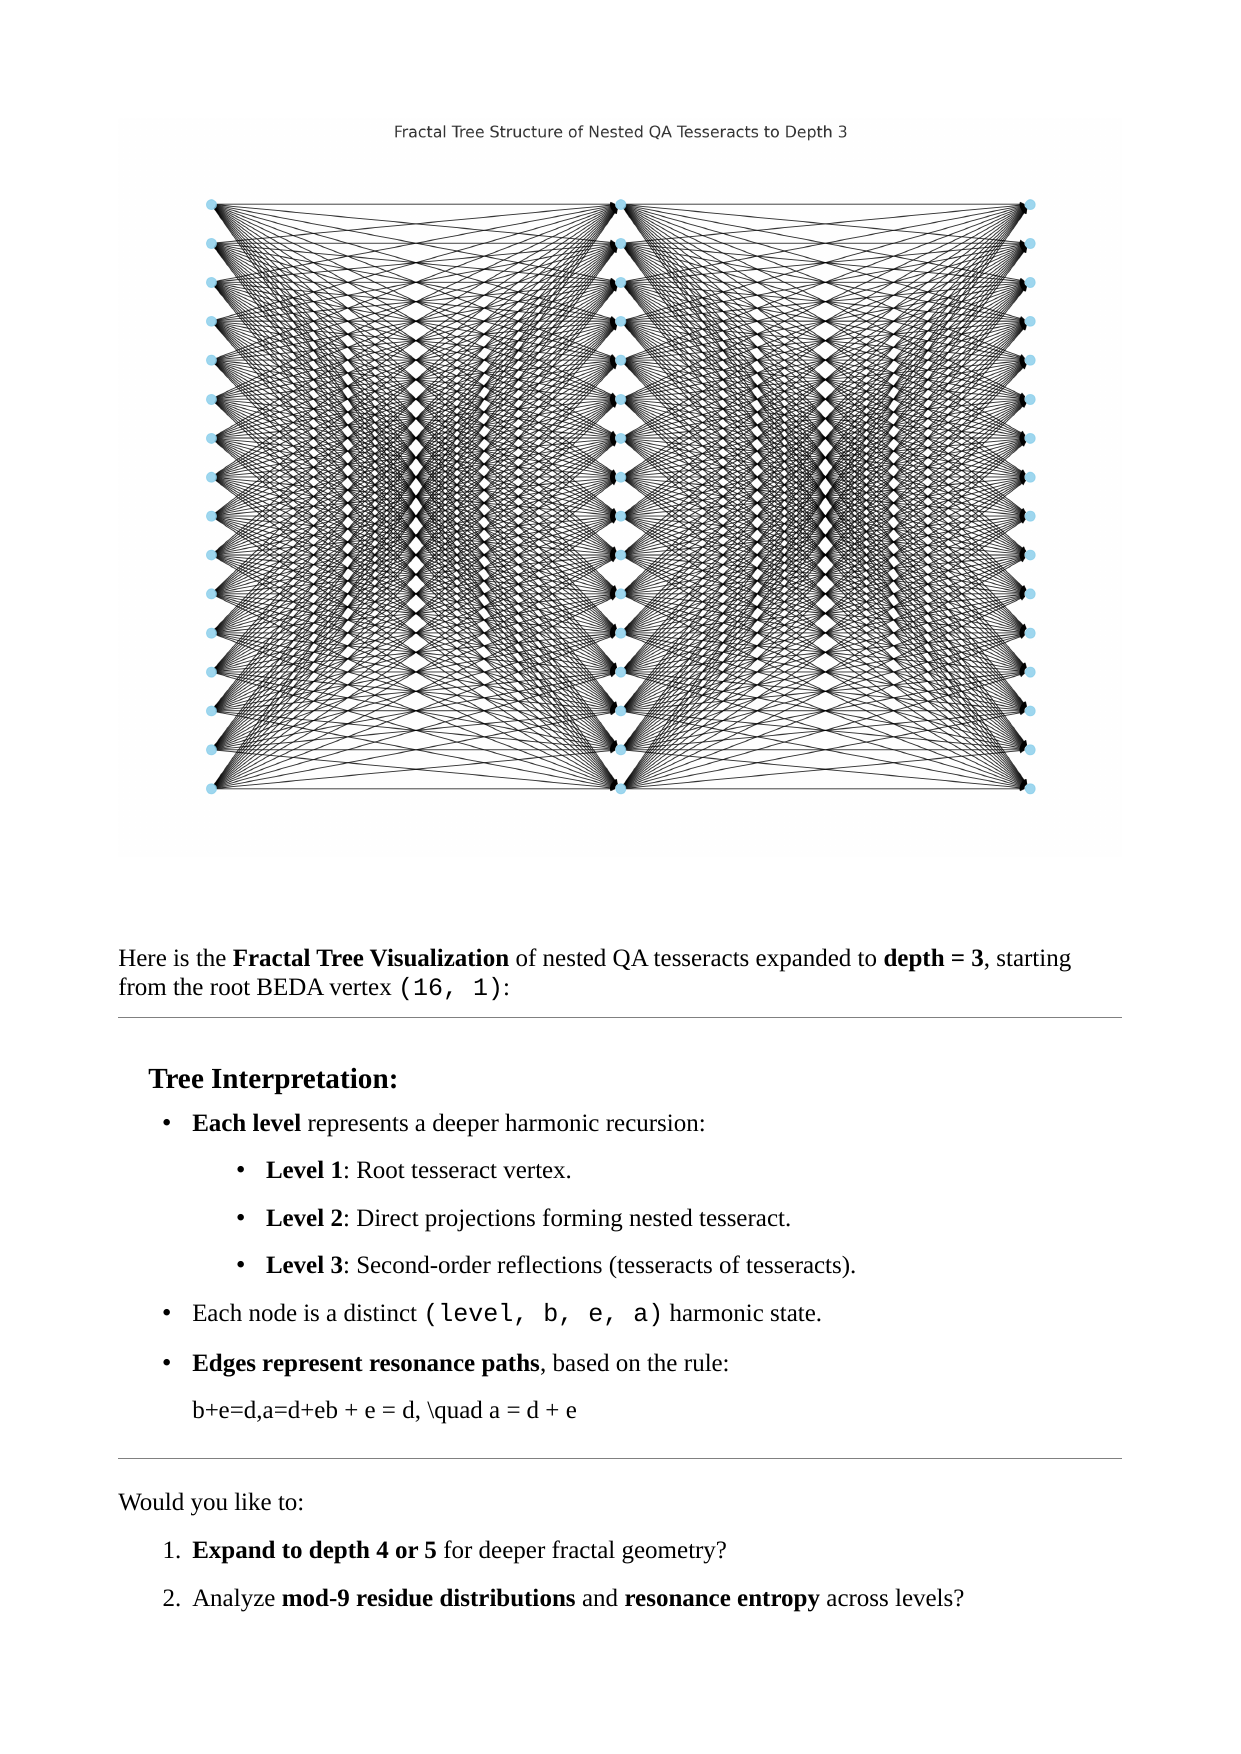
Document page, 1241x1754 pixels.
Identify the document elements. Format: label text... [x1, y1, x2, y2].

list Each level represents a deeper harmonic recursion: [162, 1108, 1122, 1136]
picture [118, 118, 1123, 857]
text Would you like to: [118, 1487, 1122, 1516]
list Each node is a distinct (level, b, e, a) harmonic state. [162, 1298, 1122, 1329]
text Here is the Fractal Tree Visualization of nested QA tesseracts expanded to depth = 3, starting from the root BEDA vertex (16, 1): [118, 857, 1122, 1003]
list Edges represent resonance paths, based on the rule: [162, 1348, 1122, 1377]
list Expand to depth 4 or 5 for deeper fractal geometry? [162, 1535, 1122, 1564]
list Analyze mod-9 residue distributions and resonance entropy across levels? [162, 1583, 1122, 1611]
list Level 3: Second-order reflections (tesseracts of tesseracts). [236, 1250, 1122, 1279]
list Level 1: Root tesseract vertex. [236, 1155, 1122, 1184]
list Level 2: Direct projections forming nested tesseract. [236, 1203, 1122, 1232]
list b+e=d,a=d+eb + e = d, \quad a = d + e [162, 1396, 1122, 1424]
subtitle 🌲 Tree Interpretation: [118, 1062, 1122, 1095]
